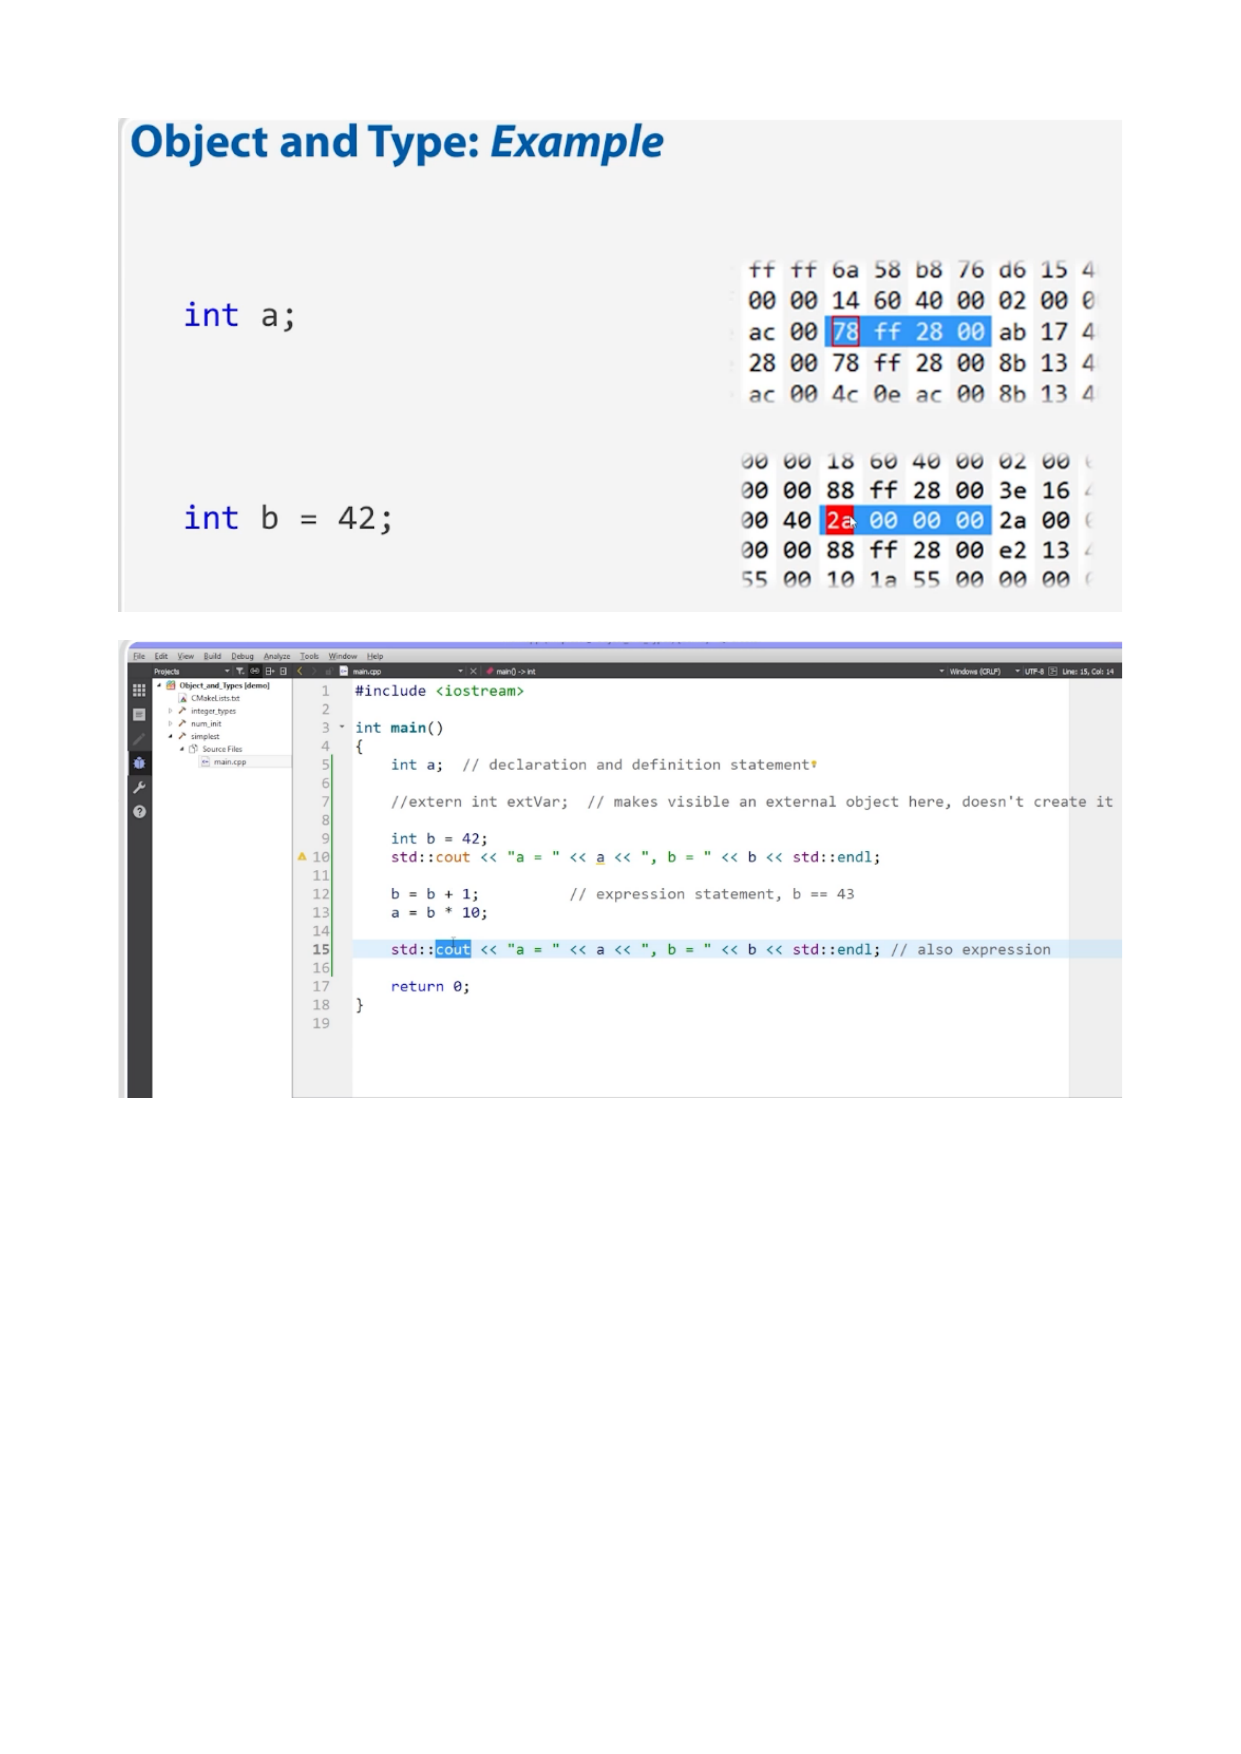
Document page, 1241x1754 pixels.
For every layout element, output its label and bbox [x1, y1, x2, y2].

picture [118, 640, 1123, 1098]
picture [118, 118, 1123, 612]
